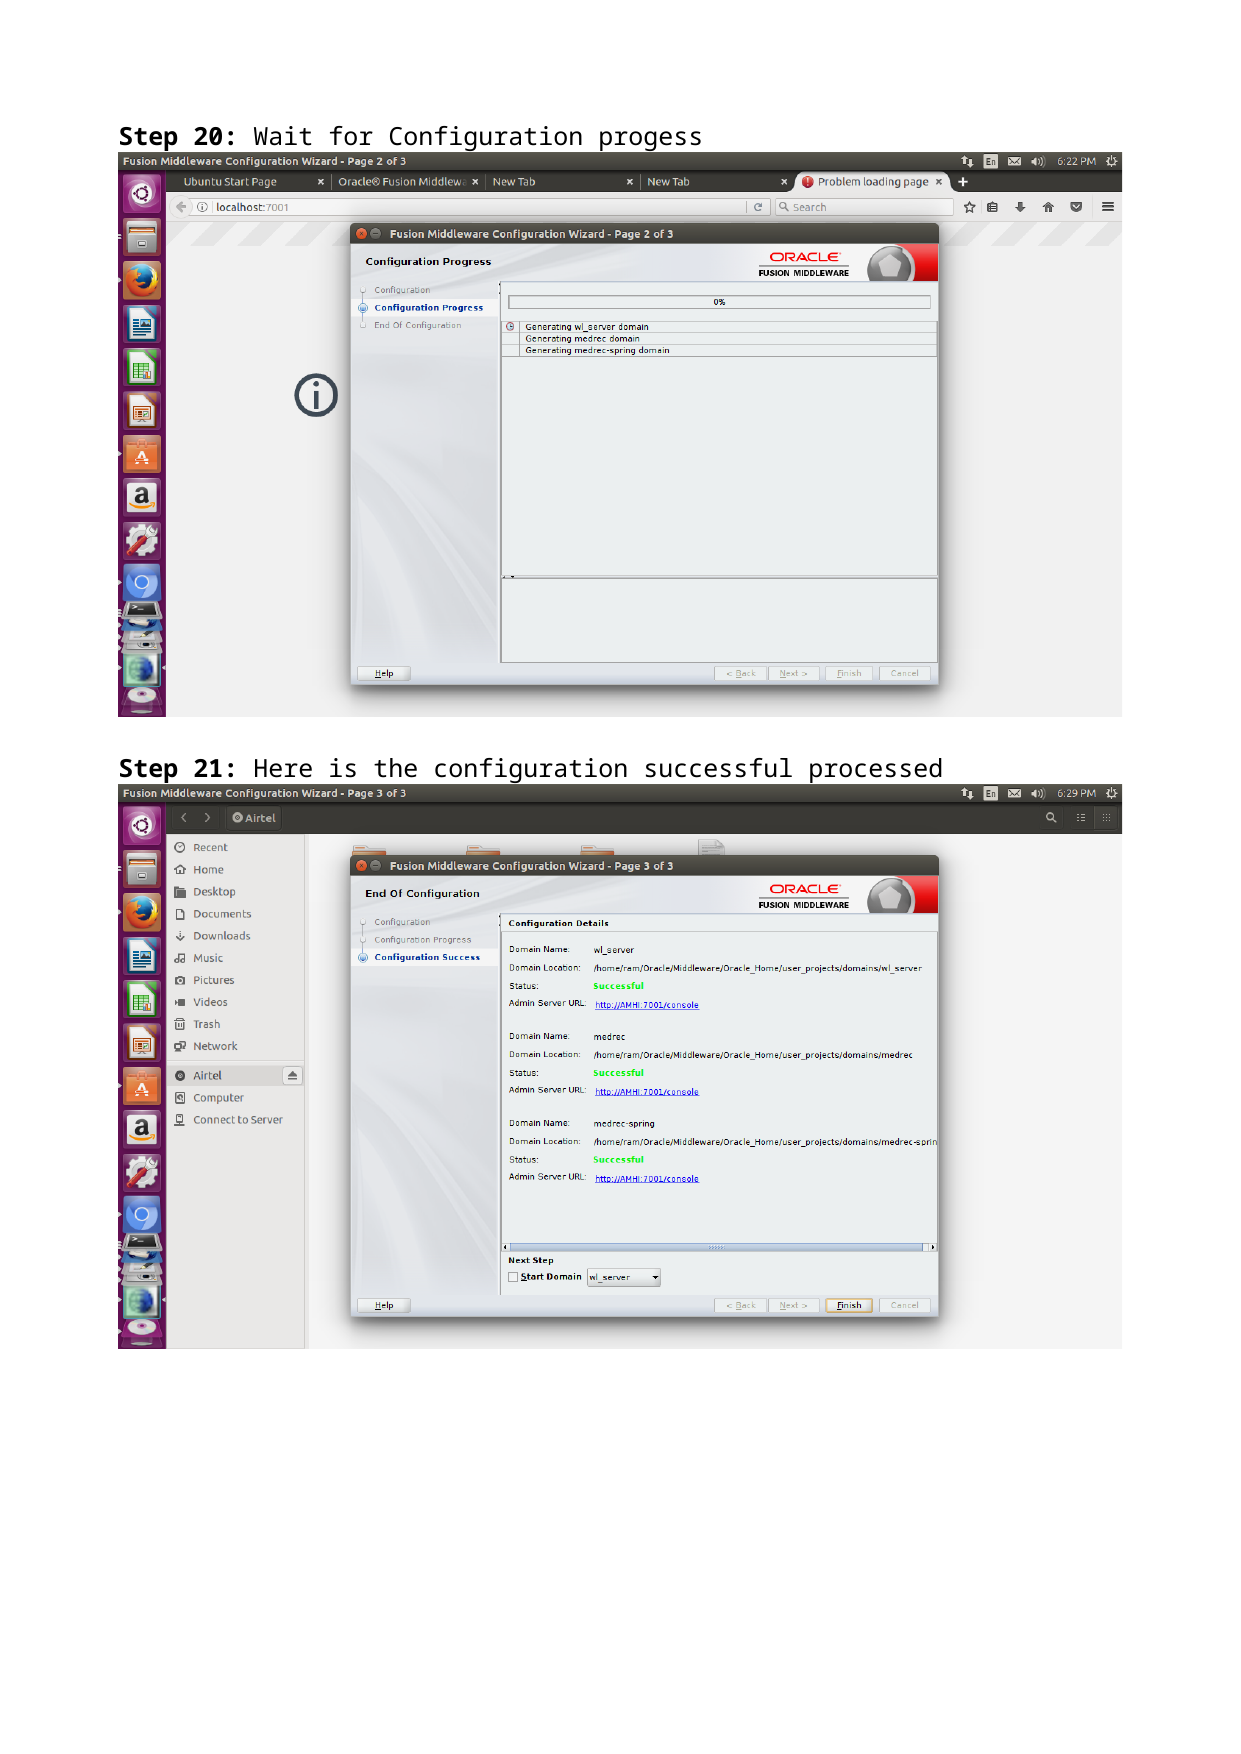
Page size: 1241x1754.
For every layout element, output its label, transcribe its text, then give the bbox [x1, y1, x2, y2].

text Step 20: Wait for Configuration progess [118, 118, 1122, 152]
picture [118, 784, 1123, 1349]
picture [118, 152, 1123, 717]
text Step 21: Here is the configuration successful processed [118, 751, 1122, 784]
